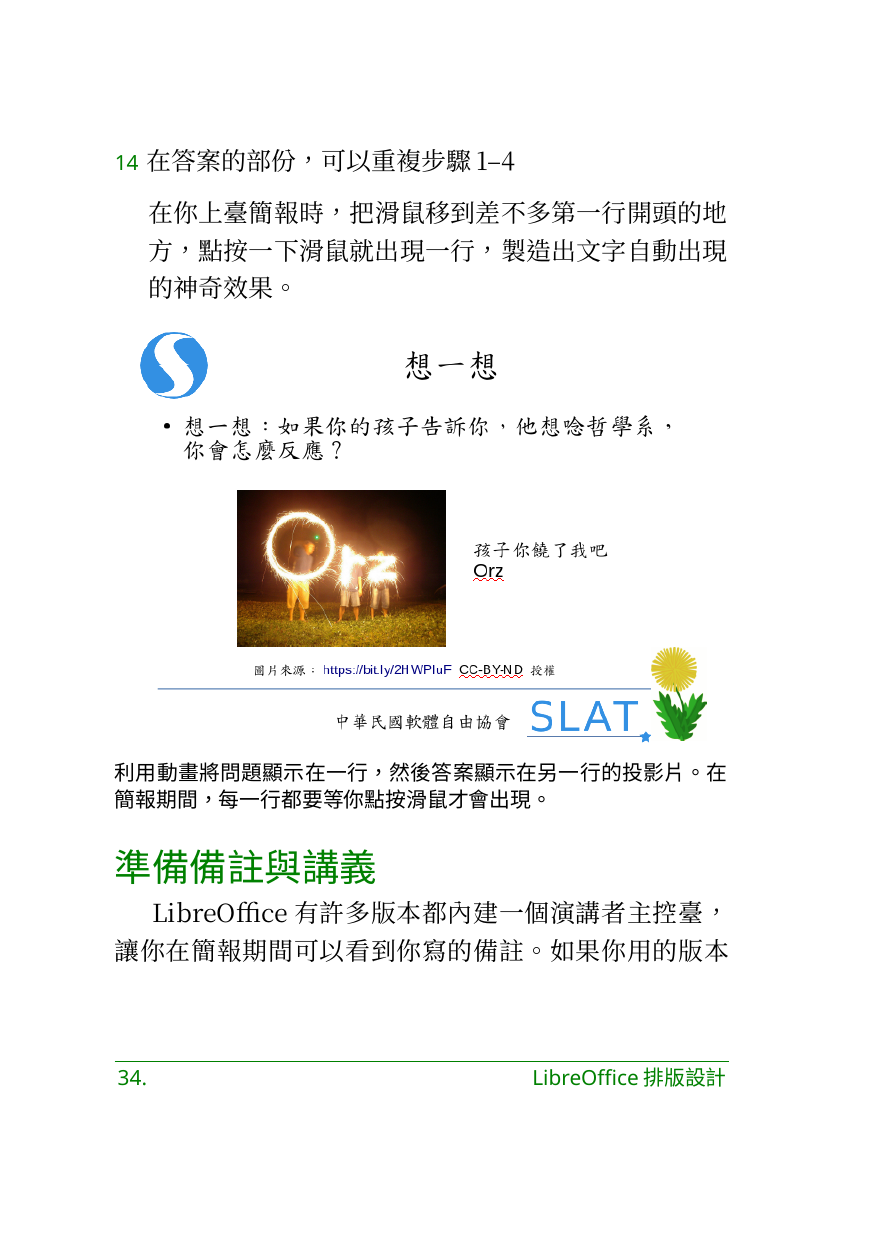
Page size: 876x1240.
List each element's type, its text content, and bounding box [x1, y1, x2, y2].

list 在答案的部份，可以重複步驟1–4 [114, 146, 729, 177]
table_cell 利用動畫將問題顯示在一行，然後答案顯示在另一行的投影片。在簡報期間，每一行都要等你點按滑鼠才會出現。 [115, 751, 729, 813]
picture [131, 316, 713, 749]
text LibreOffice有許多版本都內建一個演講者主控臺，讓你在簡報期間可以看到你寫的備註。如果你用的版本 [114, 892, 729, 967]
subtitle 準備備註與講義 [114, 838, 729, 892]
table_header [115, 314, 729, 748]
text 在你上臺簡報時，把滑鼠移到差不多第一行開頭的地方，點按一下滑鼠就出現一行，製造出文字自動出現的神奇效果。 [148, 193, 729, 305]
